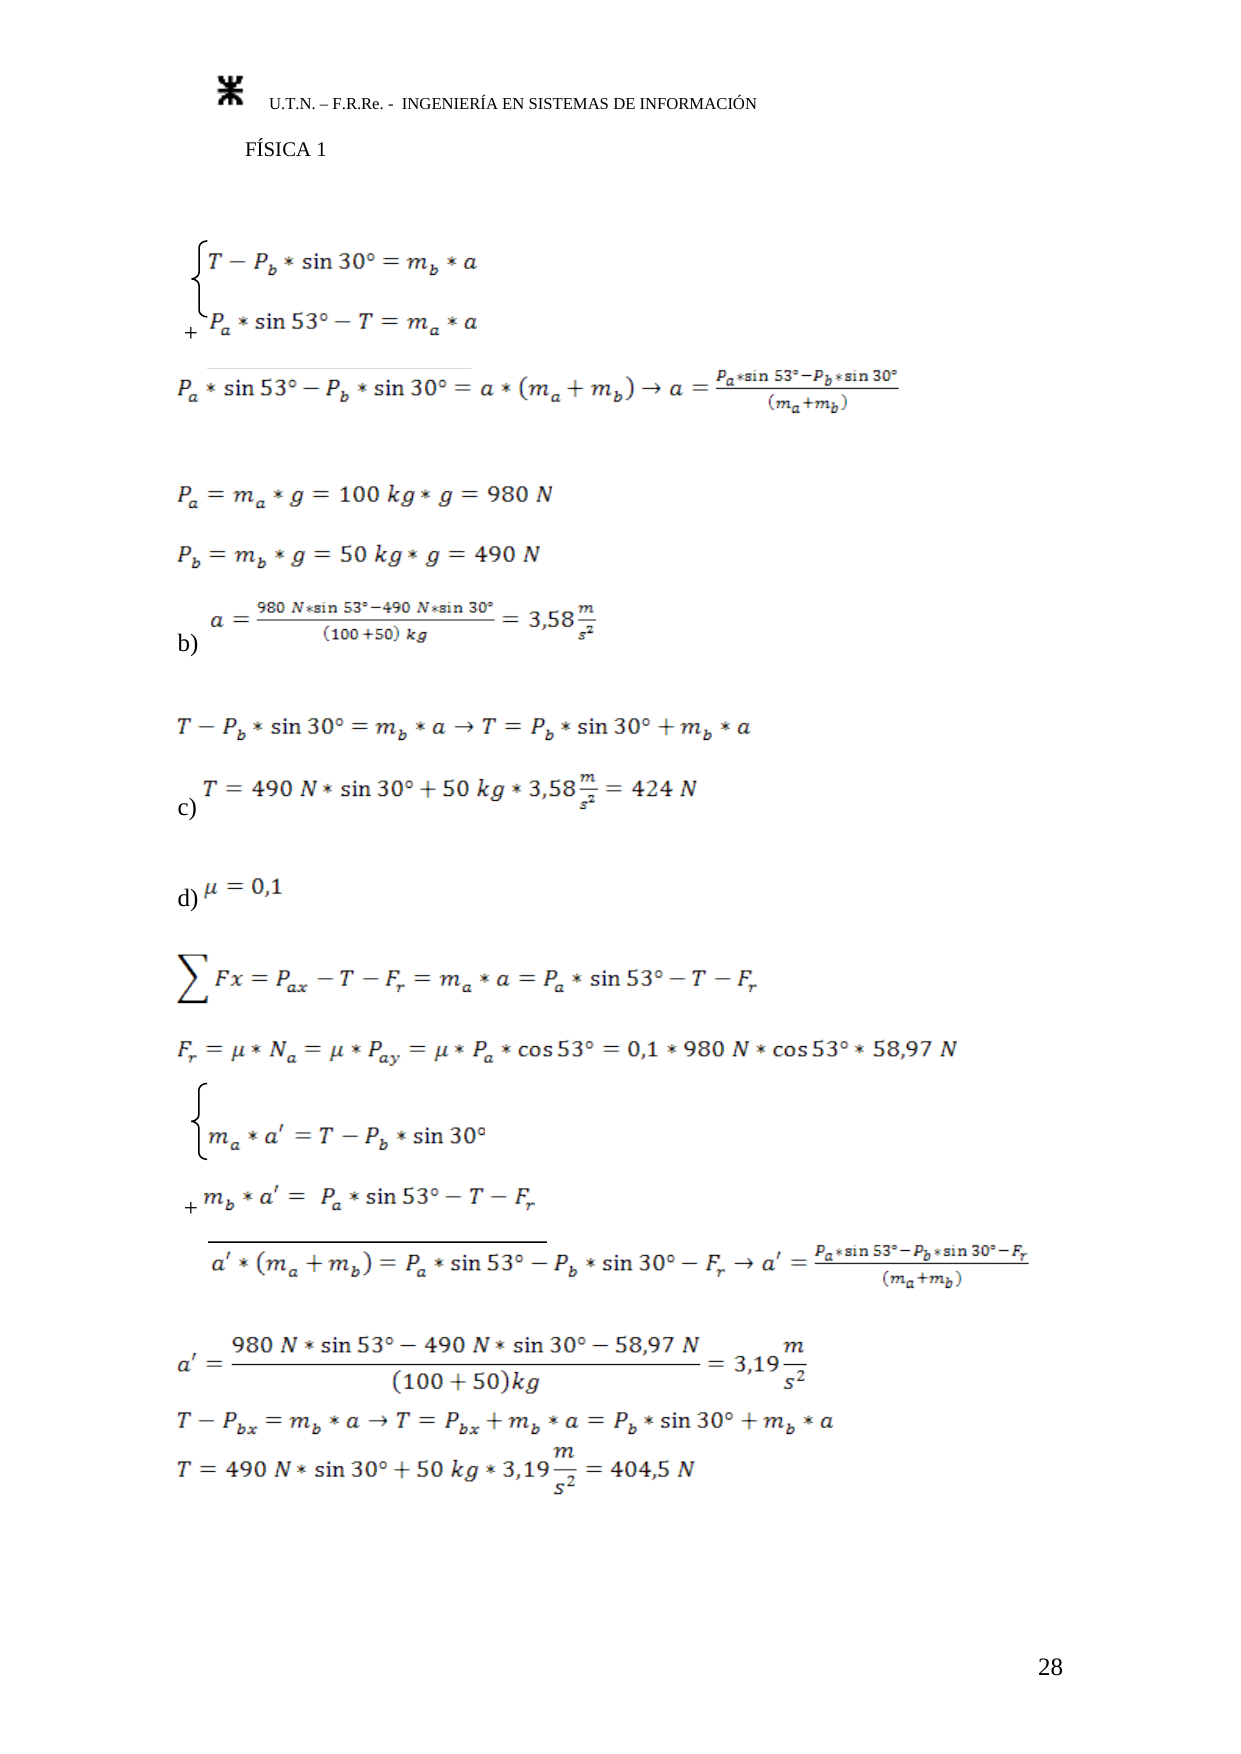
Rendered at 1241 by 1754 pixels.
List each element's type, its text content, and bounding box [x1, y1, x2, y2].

picture [177, 1444, 696, 1501]
picture [208, 1122, 485, 1157]
picture [203, 772, 697, 816]
text b) [177, 599, 1063, 683]
text + [177, 307, 1063, 362]
text d) [177, 872, 1063, 927]
picture [177, 1406, 834, 1441]
text c) [177, 772, 1063, 844]
text + [177, 1182, 1063, 1236]
picture [177, 1035, 957, 1071]
picture [210, 599, 597, 651]
picture [203, 307, 478, 342]
picture [177, 953, 759, 1010]
picture [177, 1242, 1029, 1295]
picture [177, 540, 540, 575]
picture [177, 1334, 807, 1402]
picture [177, 712, 751, 747]
picture [204, 872, 284, 907]
picture [208, 247, 479, 282]
picture [203, 1182, 535, 1217]
picture [177, 368, 899, 420]
picture [177, 480, 553, 515]
